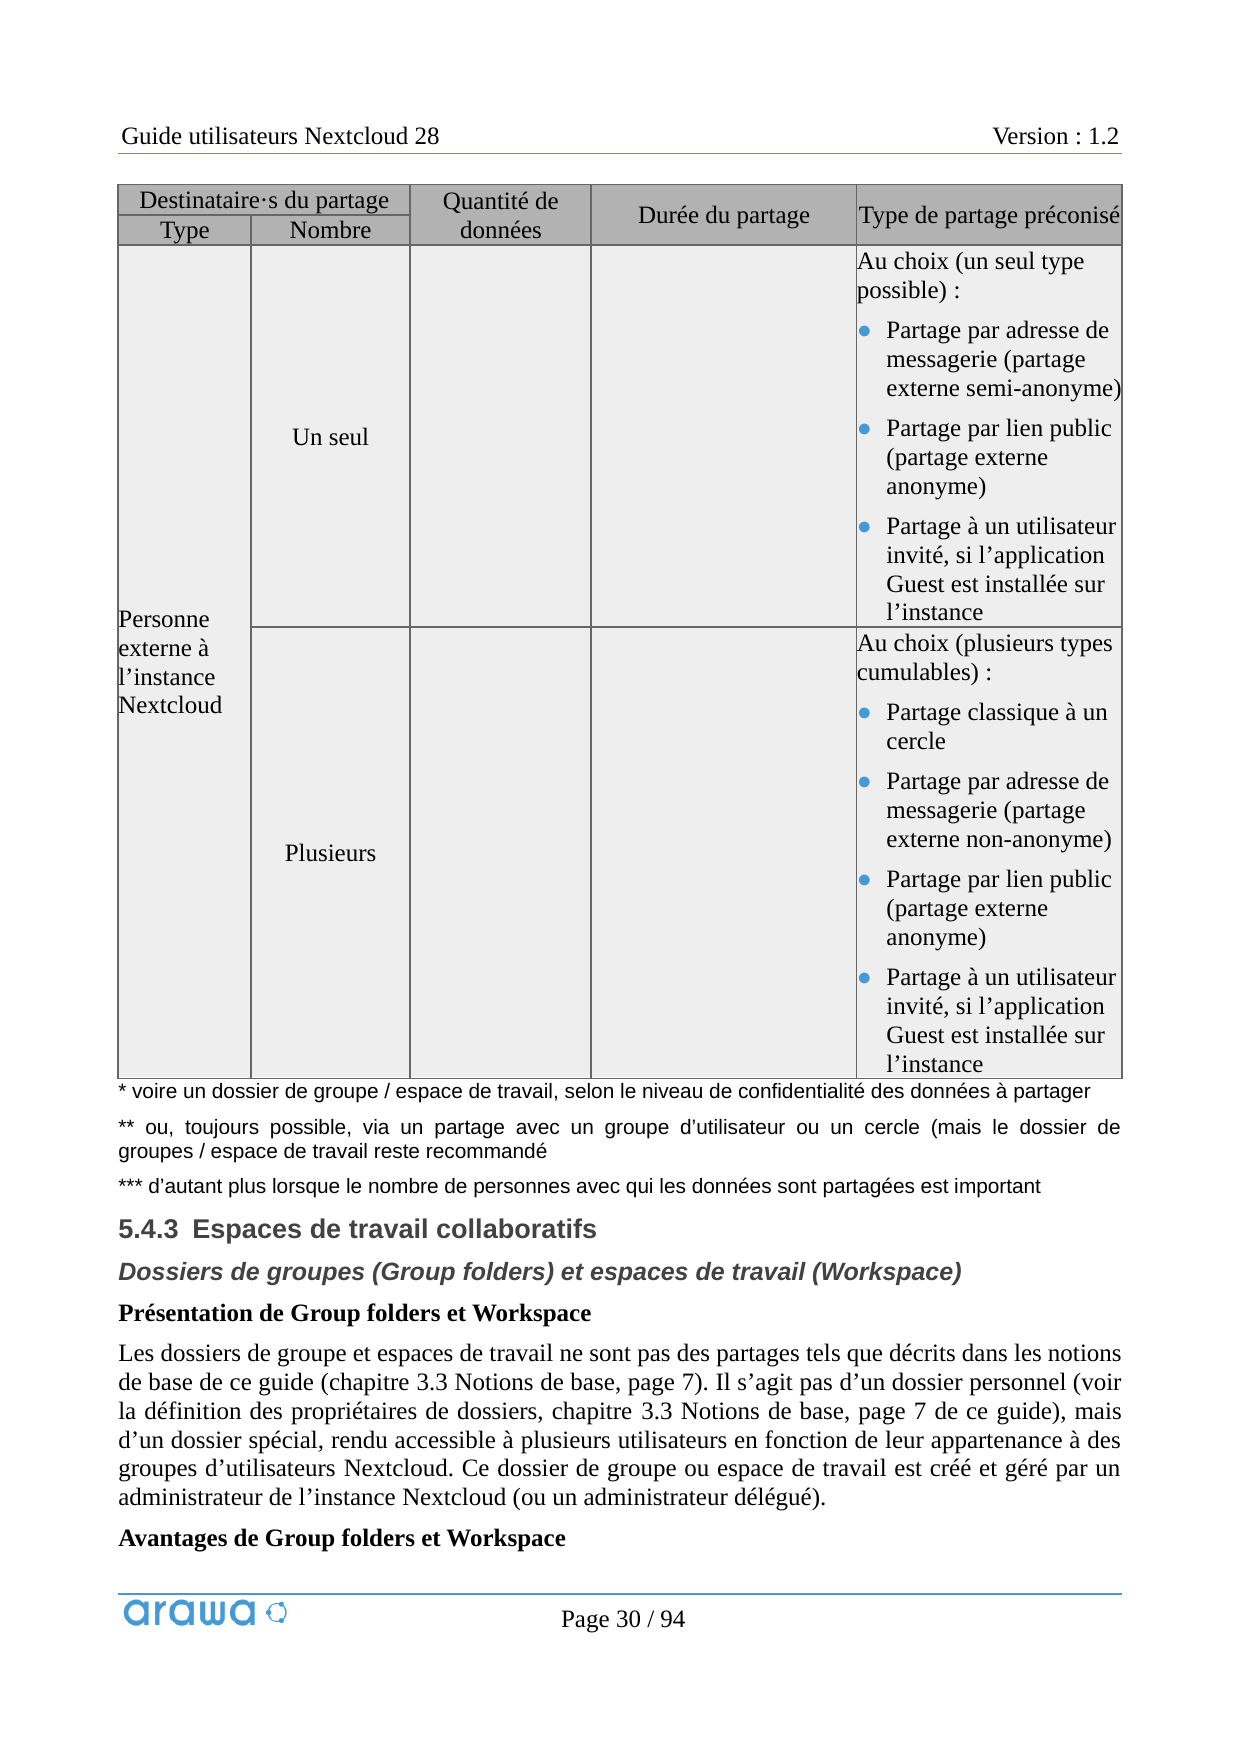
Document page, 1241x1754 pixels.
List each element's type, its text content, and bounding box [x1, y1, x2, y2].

table_cell Type [119, 216, 250, 244]
table_header Destinataire·s du partage [119, 185, 409, 214]
table_cell Au choix (plusieurs types cumulables) : Partage classique à un cercle Partage par adresse de messagerie (partage externe non-anonyme) Partage par lien public (partage externe anonyme) Partage à un utilisateur invité, si l’application Guest est installée sur l’instance [857, 628, 1121, 1077]
table_cell [592, 246, 856, 626]
text *** d’autant plus lorsque le nombre de personnes avec qui les données sont partagées est important [118, 1174, 1122, 1198]
table_cell Nombre [252, 216, 409, 244]
table_cell Plusieurs [252, 628, 409, 1077]
subtitle Espaces de travail collaboratifs [118, 1213, 1122, 1244]
table_cell [411, 246, 590, 626]
table_cell [592, 628, 856, 1077]
table_cell Un seul [252, 246, 409, 626]
table_header Quantité de données [411, 185, 590, 244]
table_header Type de partage préconisé [857, 185, 1121, 244]
text * voire un dossier de groupe / espace de travail, selon le niveau de confidentialité des données à partager [118, 1079, 1122, 1103]
text Les dossiers de groupe et espaces de travail ne sont pas des partages tels que décrits dans les notions de base de ce guide (chapitre 3.3 Notions de base, page 7). Il s’agit pas d’un dossier personnel (voir la définition des propriétaires de dossiers, chapitre 3.3 Notions de base, page 7 de ce guide), mais d’un dossier spécial, rendu accessible à plusieurs utilisateurs en fonction de leur appartenance à des groupes d’utilisateurs Nextcloud. Ce dossier de groupe ou espace de travail est créé et géré par un administrateur de l’instance Nextcloud (ou un administrateur délégué). [118, 1338, 1122, 1511]
table_cell Personne externe à l’instance Nextcloud [119, 246, 250, 1077]
table_cell [411, 628, 590, 1077]
text ** ou, toujours possible, via un partage avec un groupe d’utilisateur ou un cercle (mais le dossier de groupes / espace de travail reste recommandé [118, 1115, 1122, 1163]
table_cell Au choix (un seul type possible) : Partage par adresse de messagerie (partage externe semi-anonyme) Partage par lien public (partage externe anonyme) Partage à un utilisateur invité, si l’application Guest est installée sur l’instance [857, 246, 1121, 626]
subtitle Dossiers de groupes (Group folders) et espaces de travail (Workspace) [118, 1257, 1122, 1285]
picture [121, 1597, 290, 1628]
text Présentation de Group folders et Workspace [118, 1298, 1122, 1327]
text Avantages de Group folders et Workspace [118, 1523, 1122, 1551]
table_header Durée du partage [592, 185, 856, 244]
